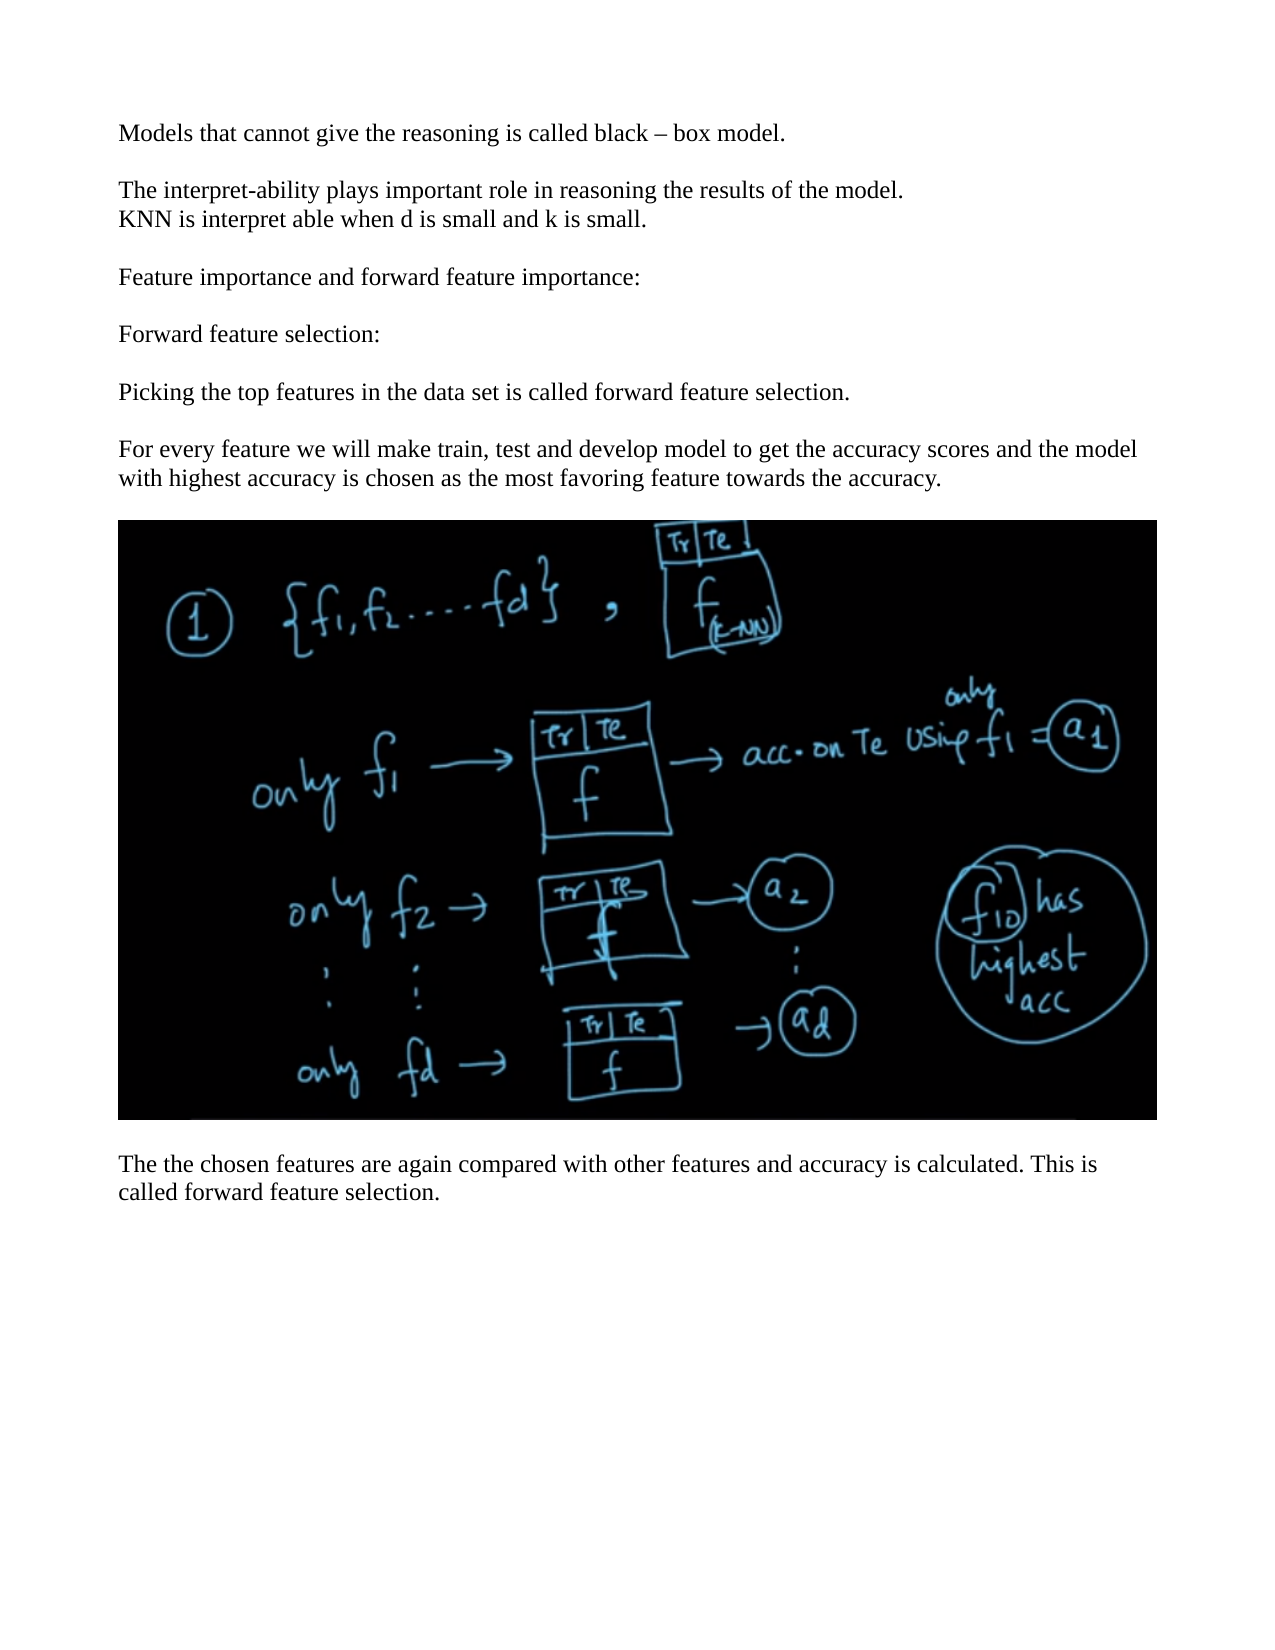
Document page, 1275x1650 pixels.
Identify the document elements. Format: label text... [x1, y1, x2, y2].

text Forward feature selection: [118, 319, 1157, 348]
picture [118, 520, 1157, 1120]
text Models that cannot give the reasoning is called black – box model. [118, 118, 1157, 147]
text Feature importance and forward feature importance: [118, 262, 1157, 291]
text Picking the top features in the data set is called forward feature selection. [118, 377, 1157, 406]
text The the chosen features are again compared with other features and accuracy is calculated. This is called forward feature selection. [118, 1149, 1157, 1206]
text KNN is interpret able when d is small and k is small. [118, 204, 1157, 233]
text For every feature we will make train, test and develop model to get the accuracy scores and the model with highest accuracy is chosen as the most favoring feature towards the accuracy. [118, 434, 1157, 492]
text The interpret-ability plays important role in reasoning the results of the model. [118, 176, 1157, 204]
